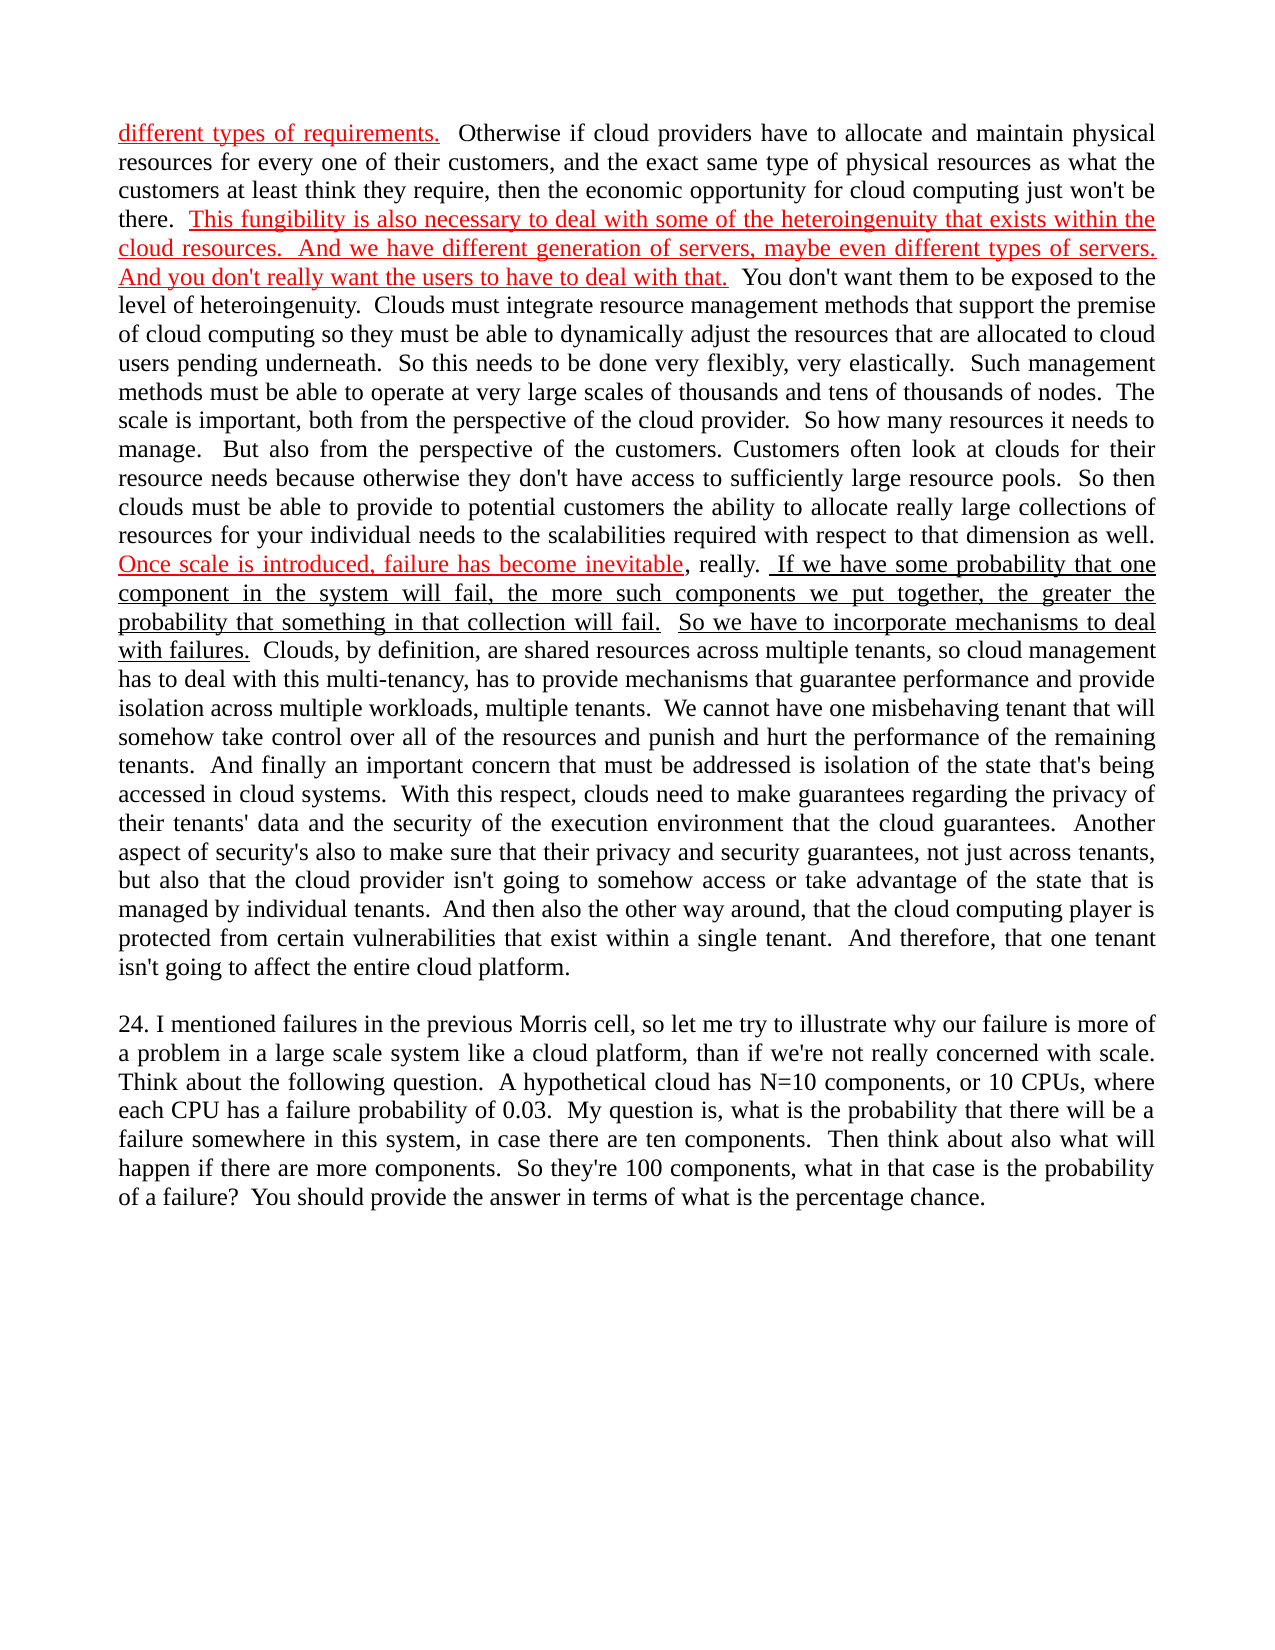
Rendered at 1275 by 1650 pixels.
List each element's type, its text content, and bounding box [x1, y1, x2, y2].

text And you don't really want the users to have to deal with that. You don't want them to be exposed to the level of heteroingenuity. Clouds must integrate resource management methods that support the premise of cloud computing so they must be able to dynamically adjust the resources that are allocated to cloud users pending underneath. So this needs to be done very flexibly, very elastically. Such management methods must be able to operate at very large scales of thousands and tens of thousands of nodes. The scale is important, both from the perspective of the cloud provider. So how many resources it needs to manage. But also from the perspective of the customers. Customers often look at clouds for their resource needs because otherwise they don't have access to sufficiently large resource pools. So then clouds must be able to provide to potential customers the ability to allocate really large collections of resources for your individual needs to the scalabilities required with respect to that dimension as well. Once scale is introduced, failure has become inevitable, really. If we have some probability that one component in the system will fail, the more such components we put together, the greater the probability that something in that collection will fail. So we have to incorporate mechanisms to deal with failures. Clouds, by definition, are shared resources across multiple tenants, so cloud management has to deal with this multi-tenancy, has to provide mechanisms that guarantee performance and provide isolation across multiple workloads, multiple tenants. We cannot have one misbehaving tenant that will somehow take control over all of the resources and punish and hurt the performance of the remaining tenants. And finally an important concern that must be addressed is isolation of the state that's being accessed in cloud systems. With this respect, clouds need to make guarantees regarding the privacy of their tenants' data and the security of the execution environment that the cloud guarantees. Another aspect of security's also to make sure that their privacy and security guarantees, not just across tenants, but also that the cloud provider isn't going to somehow access or take advantage of the state that is managed by individual tenants. And then also the other way around, that the cloud computing player is protected from certain vulnerabilities that exist within a single tenant. And therefore, that one tenant isn't going to affect the entire cloud platform. [118, 259, 1157, 981]
text different types of requirements. Otherwise if cloud providers have to allocate and maintain physical resources for every one of their customers, and the exact same type of physical resources as what the customers at least think they require, then the economic opportunity for cloud computing just won't be there. This fungibility is also necessary to deal with some of the heteroingenuity that exists within the cloud resources. And we have different generation of servers, maybe even different types of servers. [118, 118, 1157, 258]
text 24. I mentioned failures in the previous Morris cell, so let me try to illustrate why our failure is more of a problem in a large scale system like a cloud platform, than if we're not really concerned with scale. Think about the following question. A hypothetical cloud has N=10 components, or 10 CPUs, where each CPU has a failure probability of 0.03. My question is, what is the probability that there will be a failure somewhere in this system, in case there are ten components. Then think about also what will happen if there are more components. So they're 100 components, what in that case is the probability of a failure? You should provide the answer in terms of what is the percentage chance. [118, 1009, 1157, 1211]
